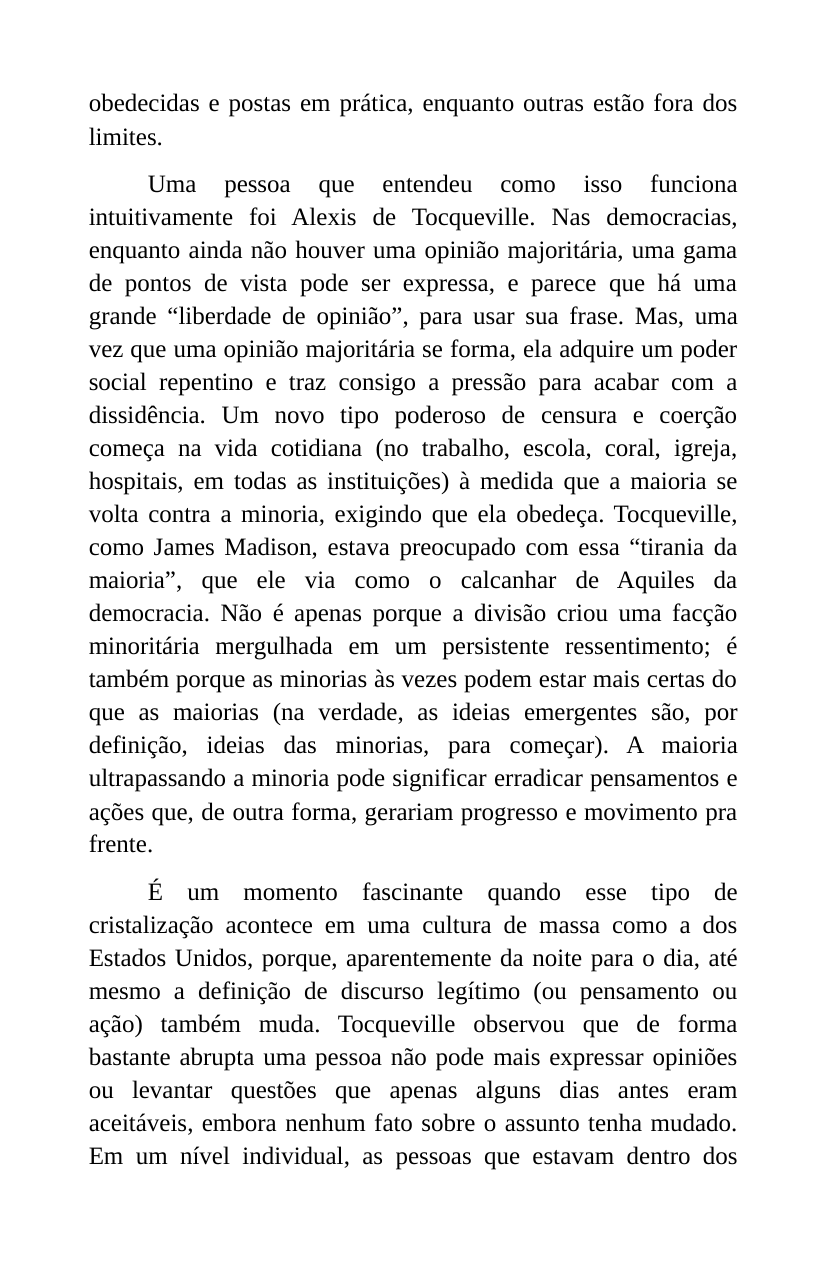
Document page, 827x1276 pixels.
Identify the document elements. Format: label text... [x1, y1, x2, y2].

text obedecidas e postas em prática, enquanto outras estão fora dos limites. [88, 88, 738, 150]
text É um momento fascinante quando esse tipo de cristalização acontece em uma cultura de massa como a dos Estados Unidos, porque, aparentemente da noite para o dia, até mesmo a definição de discurso legítimo (ou pensamento ou ação) também muda. Tocqueville observou que de forma bastante abrupta uma pessoa não pode mais expressar opiniões ou levantar questões que apenas alguns dias antes eram aceitáveis, embora nenhum fato sobre o assunto tenha mudado. Em um nível individual, as pessoas que estavam dentro dos [88, 877, 738, 1170]
text Uma pessoa que entendeu como isso funciona intuitivamente foi Alexis de Tocqueville. Nas democracias, enquanto ainda não houver uma opinião majoritária, uma gama de pontos de vista pode ser expressa, e parece que há uma grande “liberdade de opinião”, para usar sua frase. Mas, uma vez que uma opinião majoritária se forma, ela adquire um poder social repentino e traz consigo a pressão para acabar com a dissidência. Um novo tipo poderoso de censura e coerção começa na vida cotidiana (no trabalho, escola, coral, igreja, hospitais, em todas as instituições) à medida que a maioria se volta contra a minoria, exigindo que ela obedeça. Tocqueville, como James Madison, estava preocupado com essa “tirania da maioria”, que ele via como o calcanhar de Aquiles da democracia. Não é apenas porque a divisão criou uma facção minoritária mergulhada em um persistente ressentimento; é também porque as minorias às vezes podem estar mais certas do que as maiorias (na verdade, as ideias emergentes são, por definição, ideias das minorias, para começar). A maioria ultrapassando a minoria pode significar erradicar pensamentos e ações que, de outra forma, gerariam progresso e movimento pra frente. [88, 169, 738, 858]
